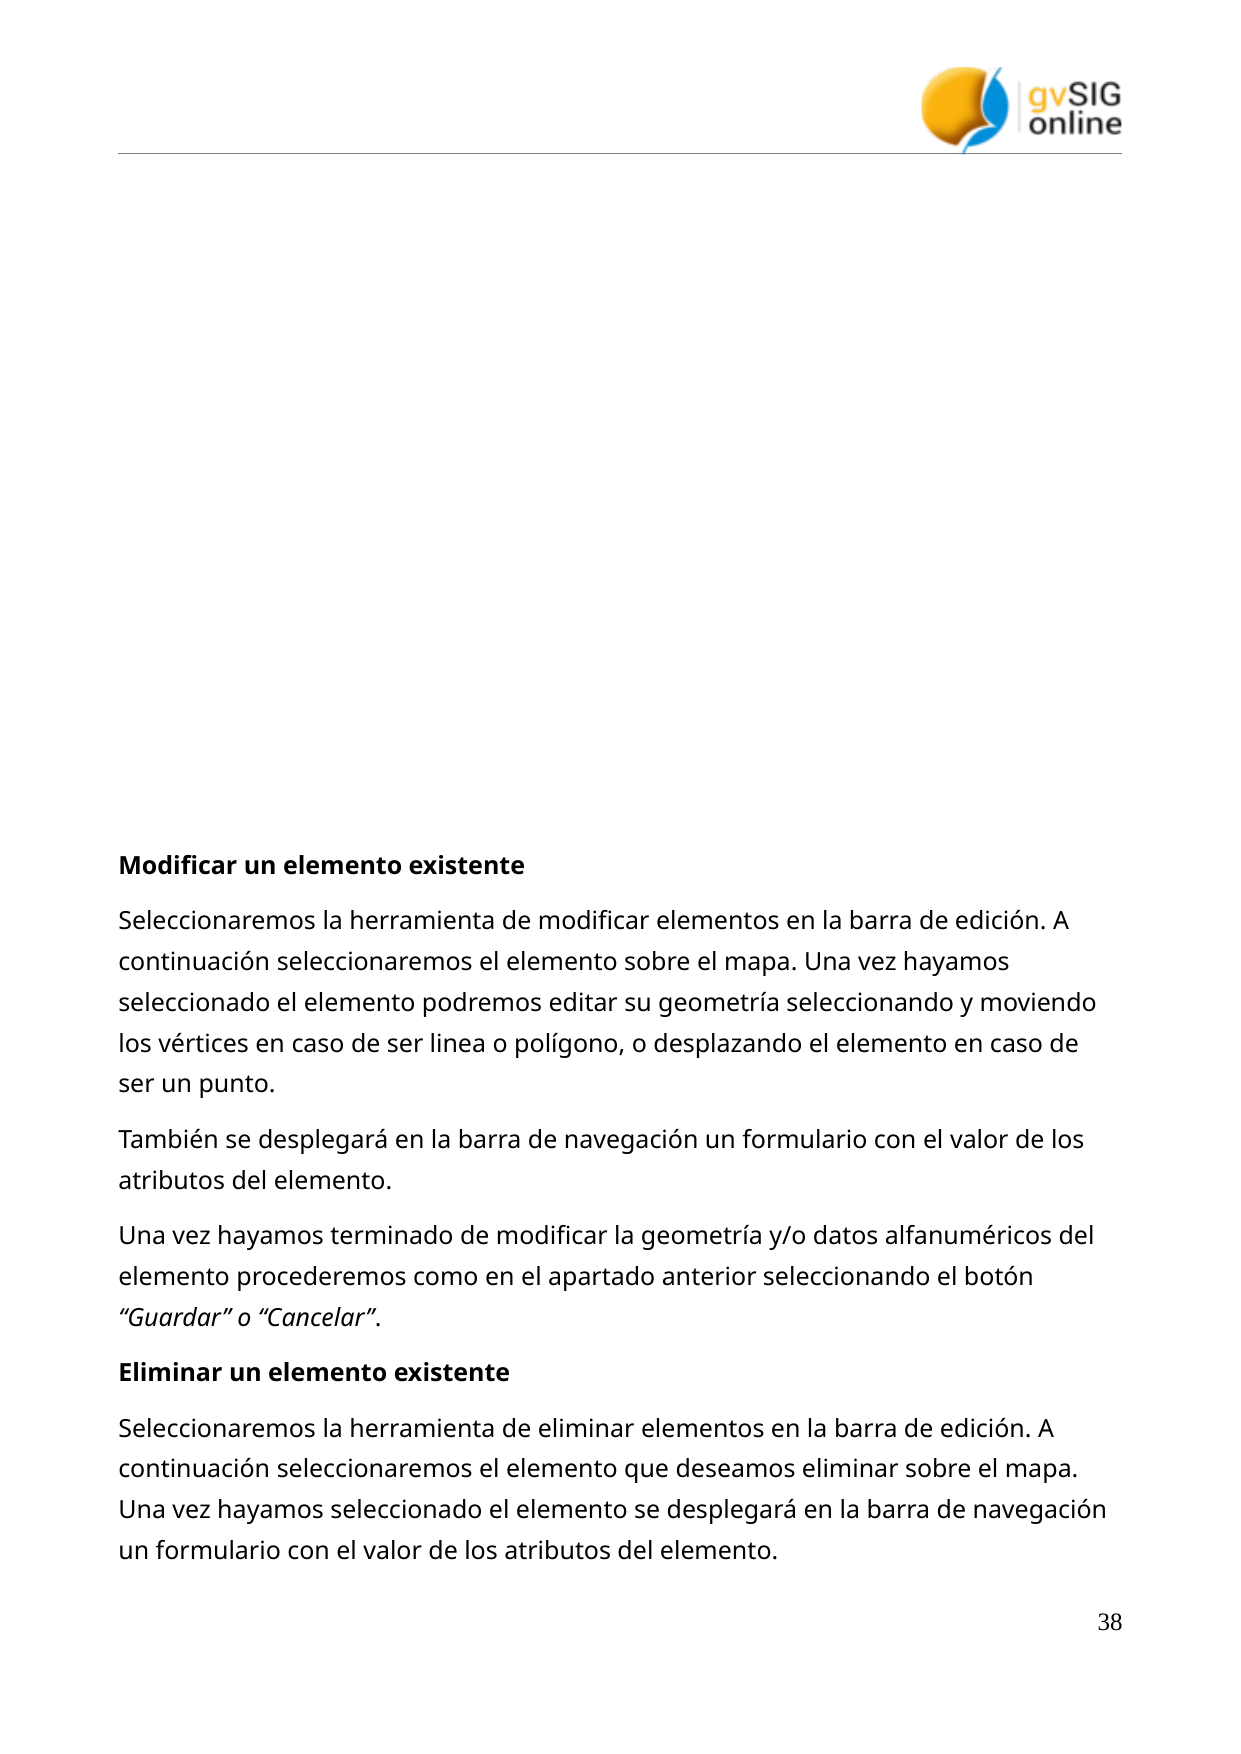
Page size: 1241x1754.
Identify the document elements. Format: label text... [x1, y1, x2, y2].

text Seleccionaremos la herramienta de eliminar elementos en la barra de edición. A continuación seleccionaremos el elemento que deseamos eliminar sobre el mapa. Una vez hayamos seleccionado el elemento se desplegará en la barra de navegación un formulario con el valor de los atributos del elemento. [118, 1410, 1122, 1567]
text Una vez hayamos terminado de modificar la geometría y/o datos alfanuméricos del elemento procederemos como en el apartado anterior seleccionando el botón “Guardar” o “Cancelar”. [118, 1218, 1122, 1333]
text Modificar un elemento existente [118, 847, 1122, 881]
text Eliminar un elemento existente [118, 1355, 1122, 1389]
text También se desplegará en la barra de navegación un formulario con el valor de los atributos del elemento. [118, 1121, 1122, 1196]
picture [921, 67, 1122, 155]
text Seleccionaremos la herramienta de modificar elementos en la barra de edición. A continuación seleccionaremos el elemento sobre el mapa. Una vez hayamos seleccionado el elemento podremos editar su geometría seleccionando y moviendo los vértices en caso de ser linea o polígono, o desplazando el elemento en caso de ser un punto. [118, 903, 1122, 1100]
